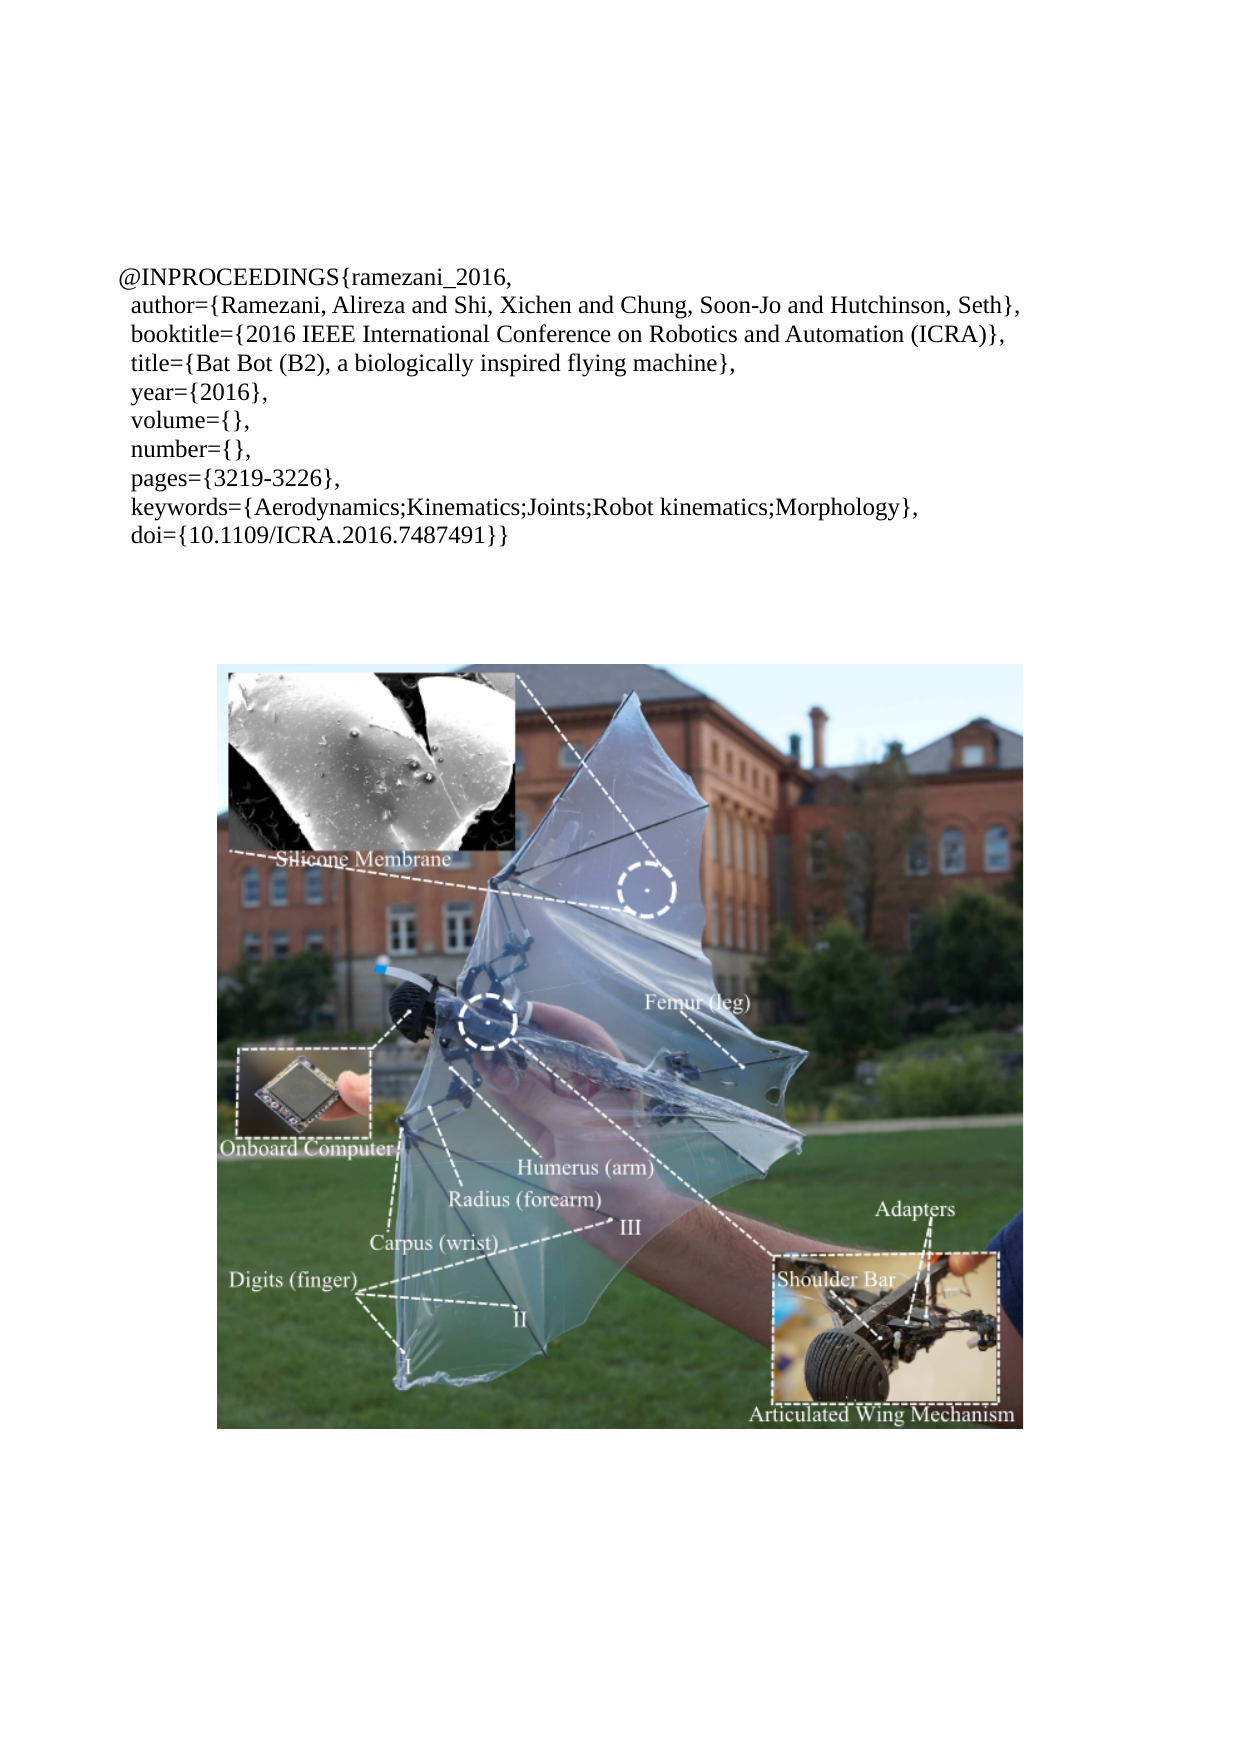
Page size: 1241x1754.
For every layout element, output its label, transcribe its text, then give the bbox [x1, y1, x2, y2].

text doi={10.1109/ICRA.2016.7487491}} [118, 521, 1122, 549]
text title={Bat Bot (B2), a biologically inspired flying machine}, [118, 348, 1122, 377]
picture [217, 664, 1024, 1429]
text volume={}, [118, 406, 1122, 434]
text year={2016}, [118, 377, 1122, 406]
text keywords={Aerodynamics;Kinematics;Joints;Robot kinematics;Morphology}, [118, 492, 1122, 521]
text number={}, [118, 434, 1122, 463]
text booktitle={2016 IEEE International Conference on Robotics and Automation (ICRA)}, [118, 319, 1122, 348]
text pages={3219-3226}, [118, 463, 1122, 492]
text author={Ramezani, Alireza and Shi, Xichen and Chung, Soon-Jo and Hutchinson, Seth}, [118, 291, 1122, 319]
text @INPROCEEDINGS{ramezani_2016, [118, 262, 1122, 291]
